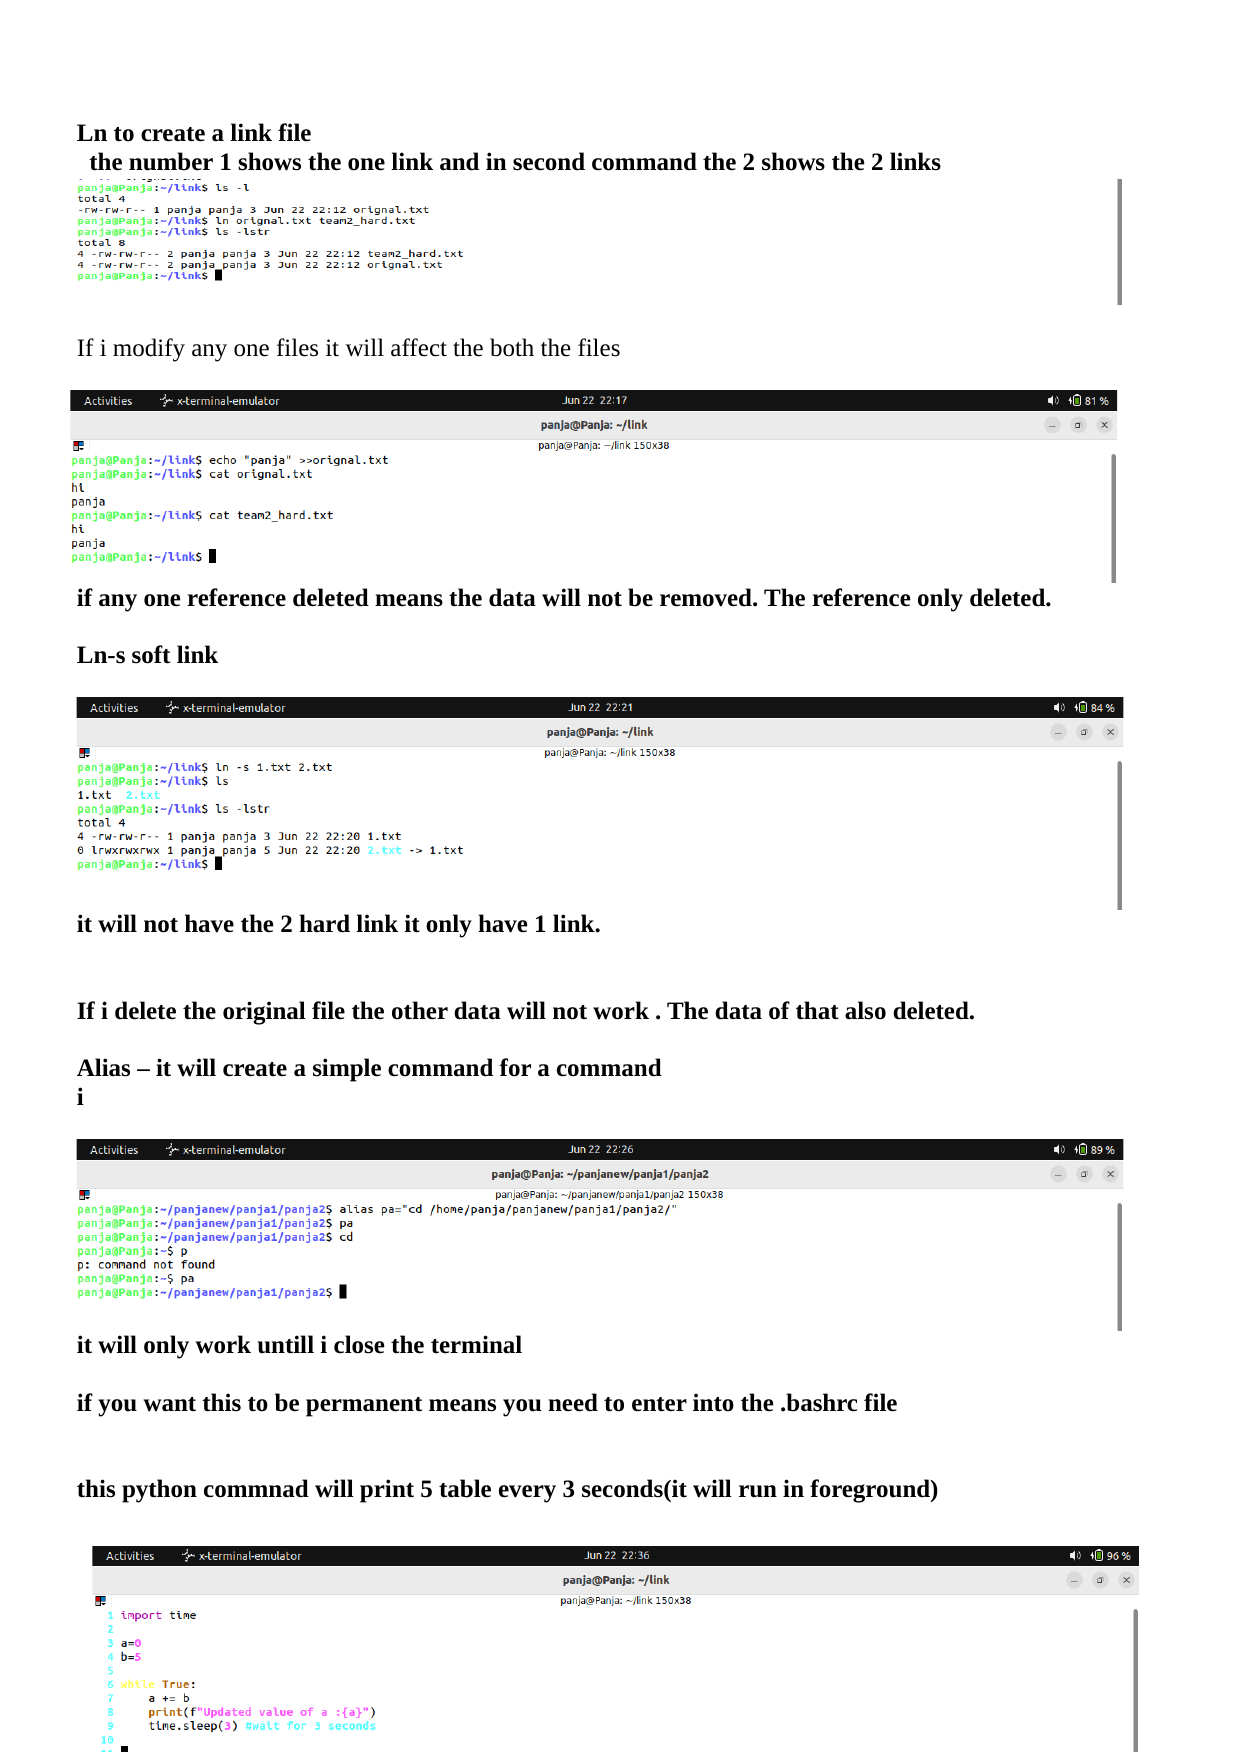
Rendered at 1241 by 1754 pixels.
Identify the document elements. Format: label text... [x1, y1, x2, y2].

picture [92, 1546, 1139, 1752]
text If i modify any one files it will affect the both the files [77, 333, 1123, 362]
text it will only work untill i close the terminal [77, 1140, 1123, 1359]
text if you want this to be permanent means you need to enter into the .bashrc file [77, 1388, 1123, 1417]
text Ln-s soft link [77, 640, 1123, 669]
picture [76, 697, 1124, 910]
text If i delete the original file the other data will not work . The data of that also deleted. [77, 996, 1123, 1024]
text the number 1 shows the one link and in second command the 2 shows the 2 links [77, 147, 1123, 176]
text if any one reference deleted means the data will not be removed. The reference only deleted. [77, 362, 1123, 612]
text it will not have the 2 hard link it only have 1 link. [77, 910, 1123, 938]
text Alias – it will create a simple command for a command [77, 1053, 1123, 1082]
picture [76, 179, 1124, 305]
text Ln to create a link file [77, 118, 1123, 147]
text this python commnad will print 5 table every 3 seconds(it will run in foreground) [77, 1474, 1123, 1503]
text i [77, 1082, 1123, 1111]
